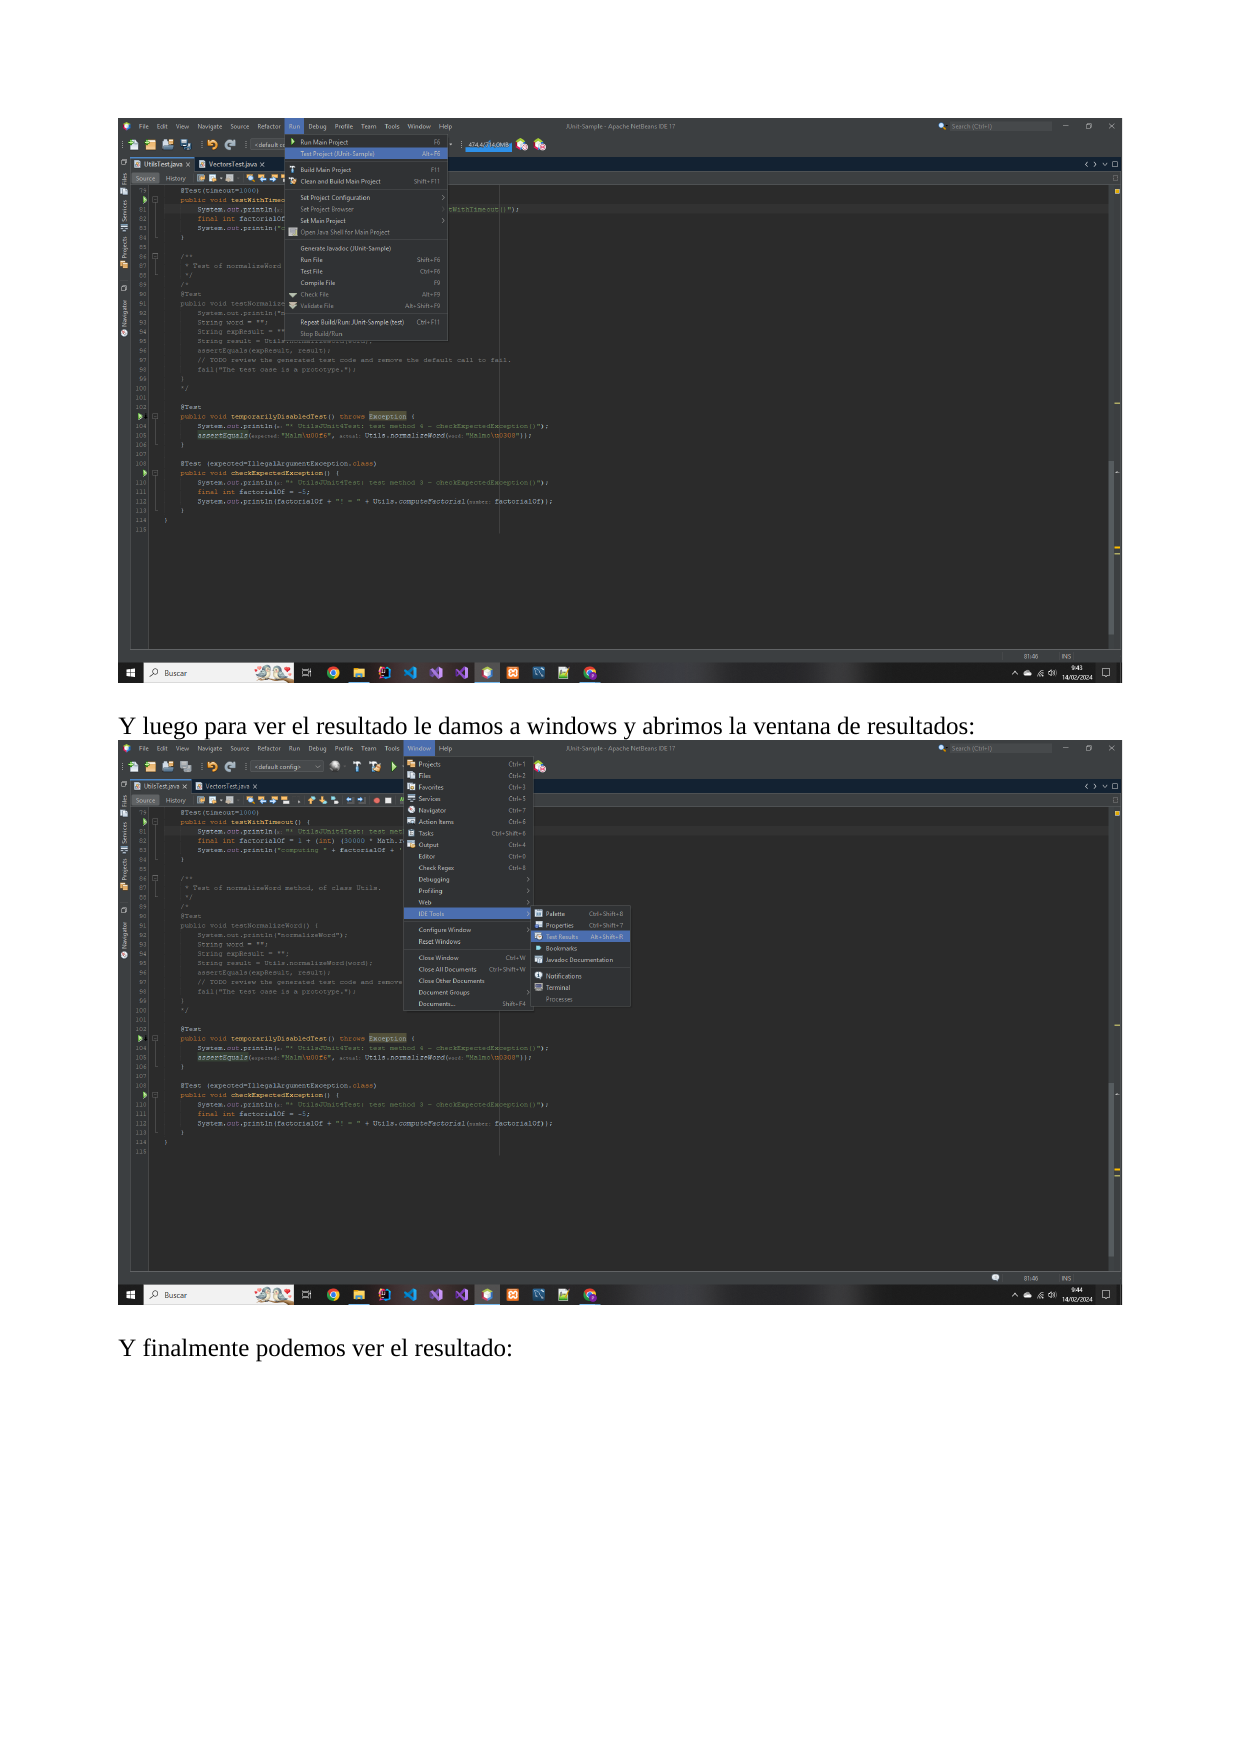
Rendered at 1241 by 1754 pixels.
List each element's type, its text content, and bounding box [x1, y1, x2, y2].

picture [118, 118, 1123, 683]
text Y finalmente podemos ver el resultado: [118, 1333, 1122, 1362]
text Y luego para ver el resultado le damos a windows y abrimos la ventana de resultados: [118, 711, 1122, 740]
picture [118, 740, 1123, 1305]
